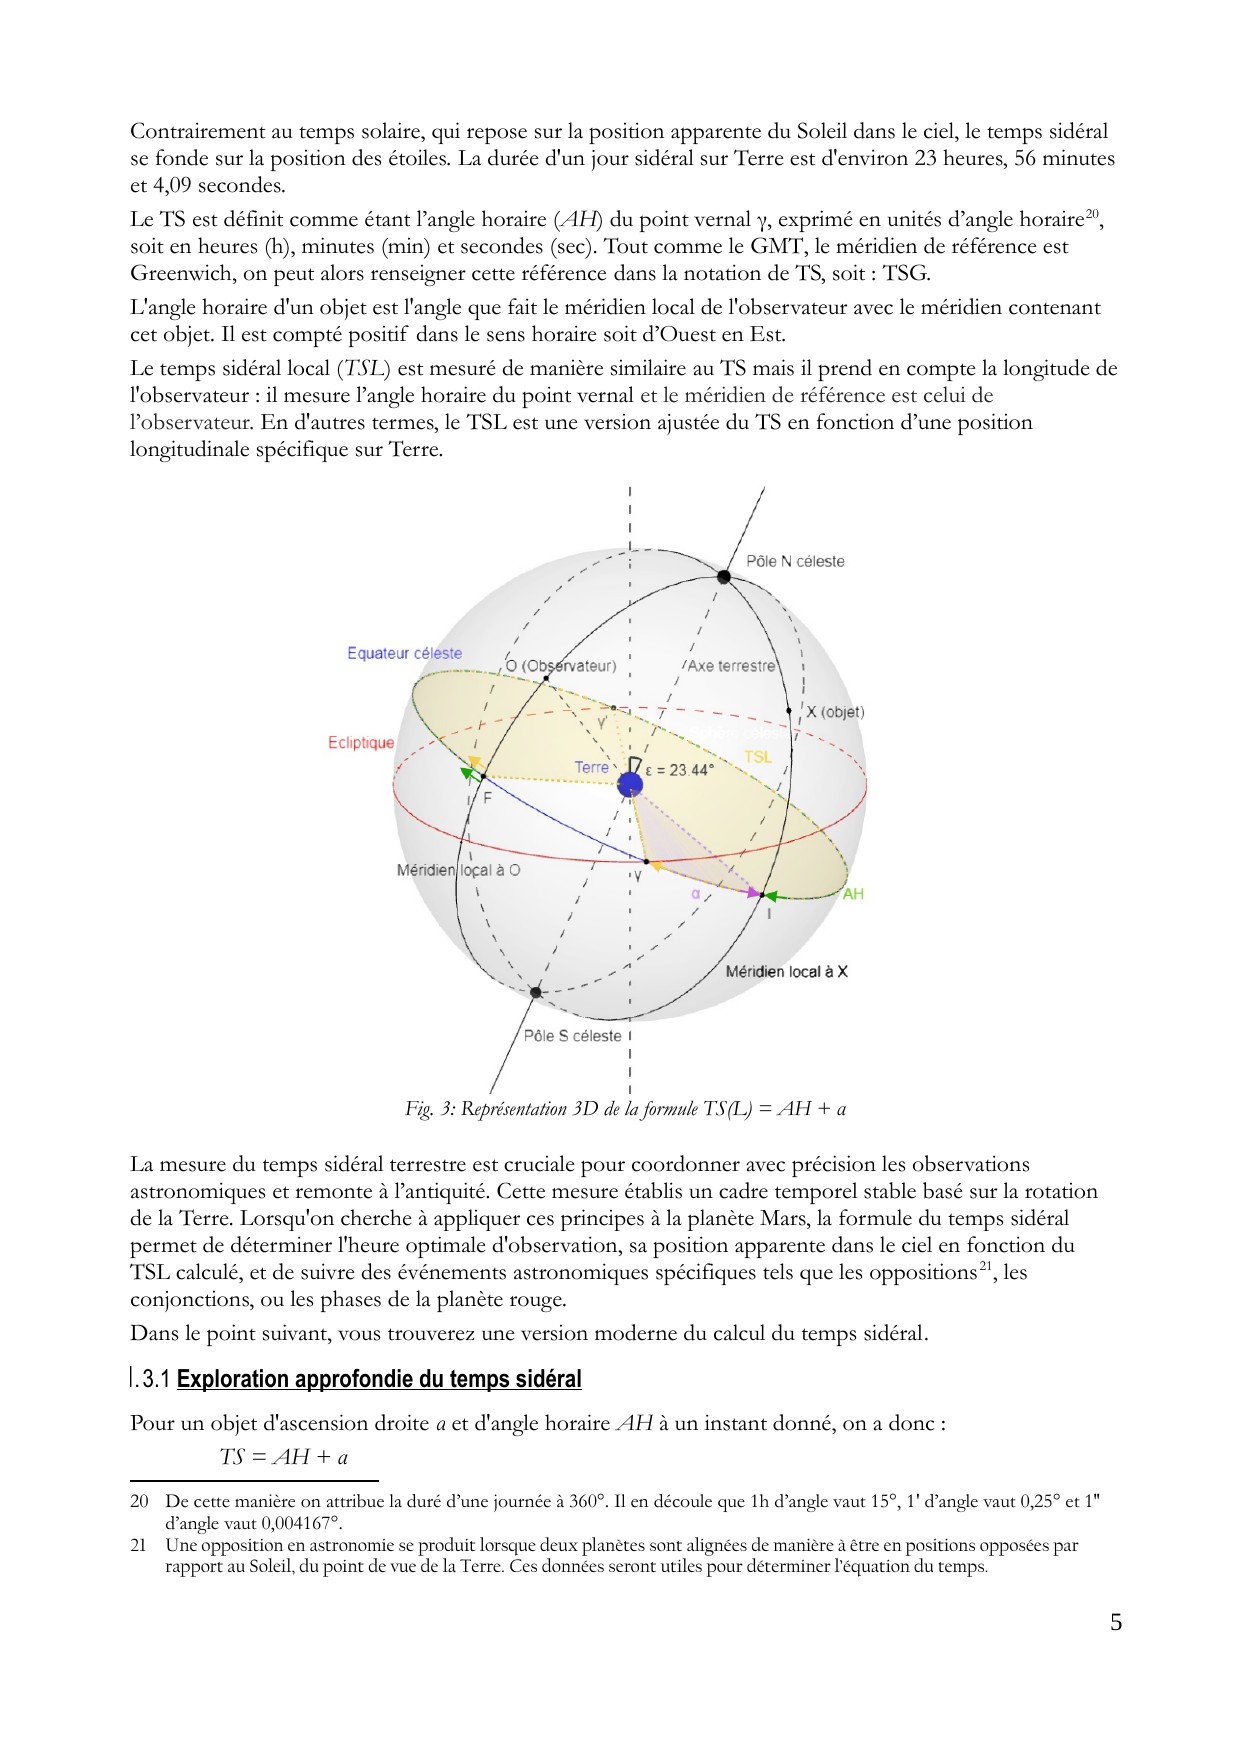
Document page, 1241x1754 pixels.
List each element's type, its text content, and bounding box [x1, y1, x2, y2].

text L'angle horaire d'un objet est l'angle que fait le méridien local de l'observateur avec le méridien contenant cet objet. Il est compté positif dans le sens horaire soit d’Ouest en Est. [130, 294, 1122, 348]
text [326, 471, 926, 483]
text Pour un objet d'ascension droite α et d'angle horaire AH à un instant donné, on a donc : [130, 1409, 1122, 1436]
text De cette manière on attribue la duré d’une journée à 360°. Il en découle que 1h d’angle vaut 15°, 1′ d’angle vaut 0,25° et 1′′ d’angle vaut 0,004167°. [130, 1490, 1122, 1535]
text Dans le point suivant, vous trouverez une version moderne du calcul du temps sidéral. [130, 1319, 1122, 1346]
text I.3.1 Exploration approfondie du temps sidéral [130, 1364, 1122, 1394]
text Fig. 3: Représentation 3D de la formule TS(L) = AH + α [326, 1097, 926, 1121]
picture [314, 483, 938, 1097]
text Le TS est définit comme étant l’angle horaire (AH) du point vernal γ, exprimé en unités d’angle horaire, soit en heures (h), minutes (min) et secondes (sec). Tout comme le GMT, le méridien de référence est Greenwich, on peut alors renseigner cette référence dans la notation de TS, soit : TSG. [130, 206, 1122, 287]
text Une opposition en astronomie se produit lorsque deux planètes sont alignées de manière à être en positions opposées par rapport au Soleil, du point de vue de la Terre. Ces données seront utiles pour déterminer l’équation du temps. [130, 1535, 1122, 1577]
text Contrairement au temps solaire, qui repose sur la position apparente du Soleil dans le ciel, le temps sidéral se fonde sur la position des étoiles. La durée d'un jour sidéral sur Terre est d'environ 23 heures, 56 minutes et 4,09 secondes. [130, 118, 1122, 199]
text Le temps sidéral local (TSL) est mesuré de manière similaire au TS mais il prend en compte la longitude de l'observateur : il mesure l’angle horaire du point vernal et le méridien de référence est celui de l’observateur. En d'autres termes, le TSL est une version ajustée du TS en fonction d’une position longitudinale spécifique sur Terre. [130, 355, 1122, 463]
text TS = AH + α [218, 1443, 1122, 1470]
text La mesure du temps sidéral terrestre est cruciale pour coordonner avec précision les observations astronomiques et remonte à l’antiquité. Cette mesure établis un cadre temporel stable basé sur la rotation de la Terre. Lorsqu'on cherche à appliquer ces principes à la planète Mars, la formule du temps sidéral permet de déterminer l'heure optimale d'observation, sa position apparente dans le ciel en fonction du TSL calculé, et de suivre des événements astronomiques spécifiques tels que les oppositions, les conjonctions, ou les phases de la planète rouge. [130, 470, 1122, 1312]
